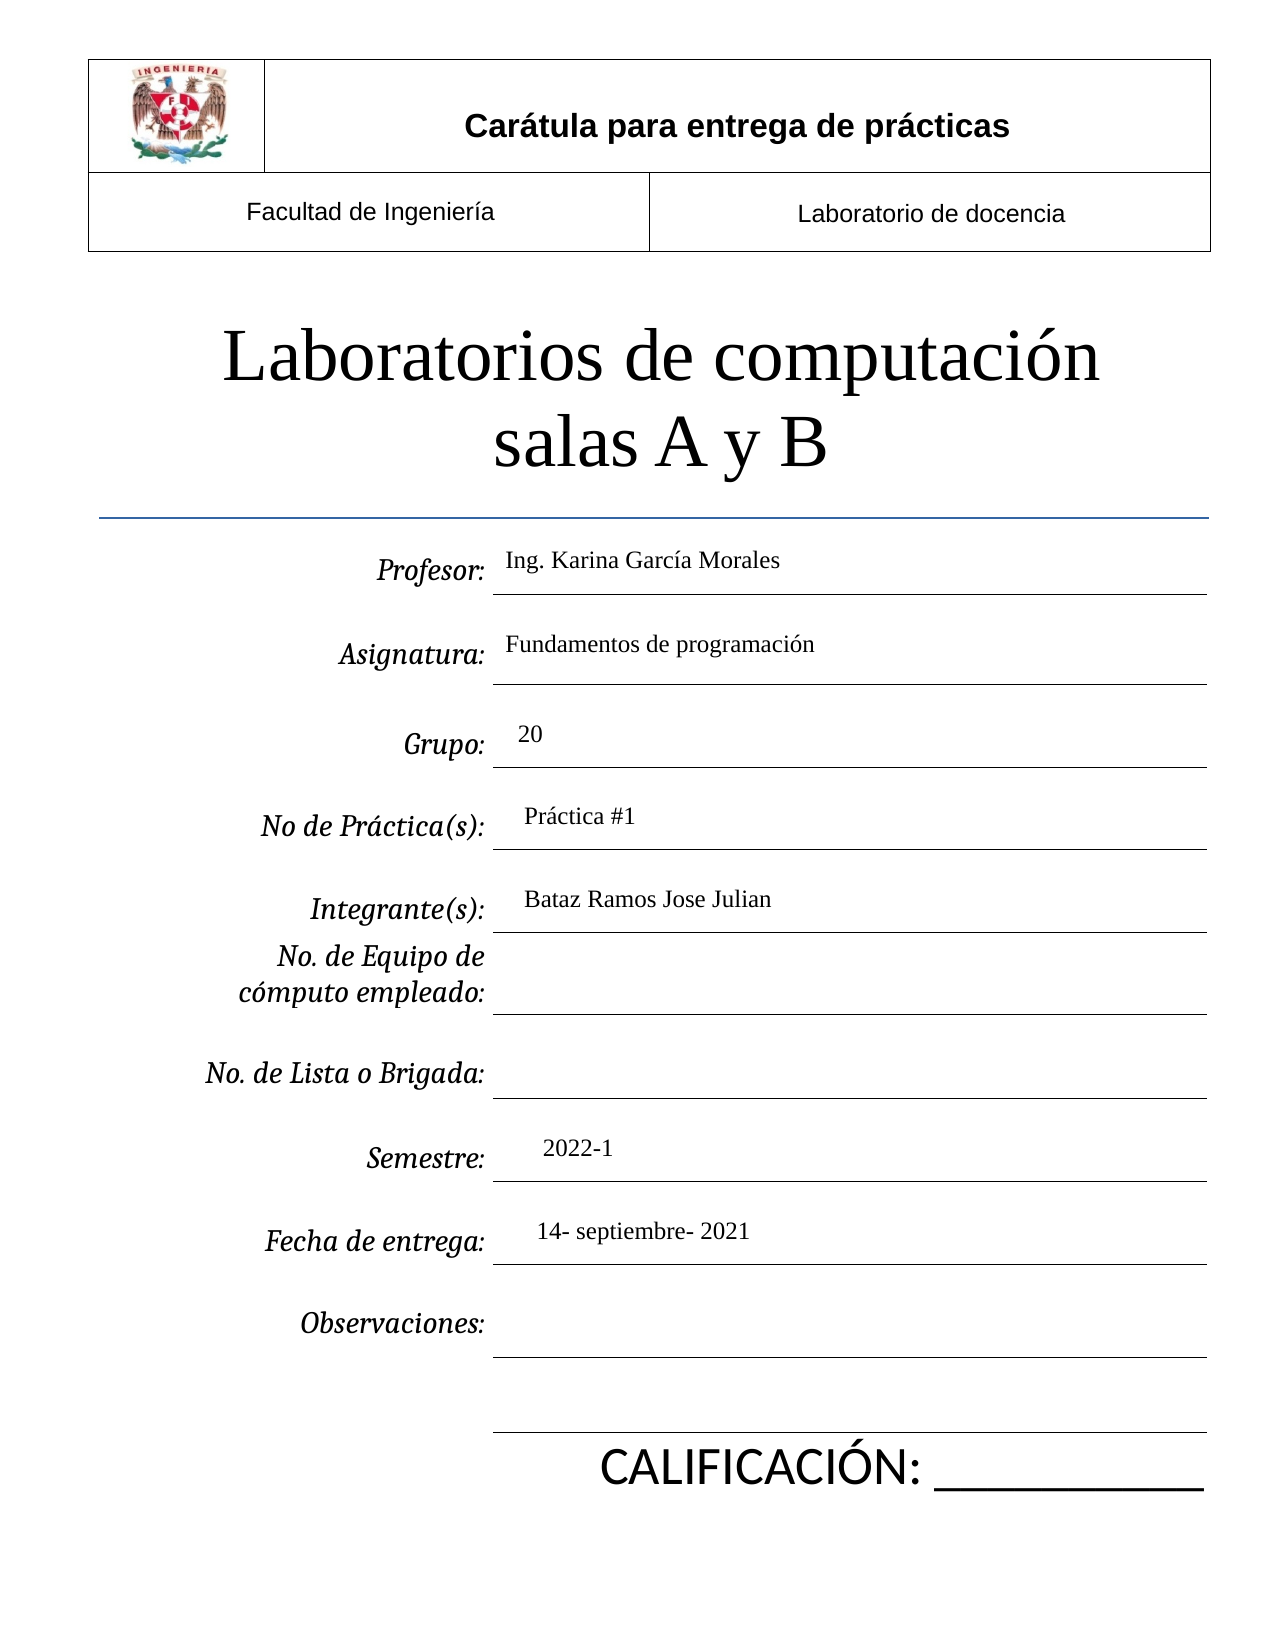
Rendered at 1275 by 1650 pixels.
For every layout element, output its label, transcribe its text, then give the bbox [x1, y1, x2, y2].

table_cell 20 [493, 685, 1207, 766]
table_cell [493, 1265, 1207, 1357]
table_cell Fundamentos de programación [493, 595, 1207, 684]
table_cell Facultad de Ingeniería [89, 173, 649, 251]
table_cell [493, 1358, 1207, 1432]
table_cell [493, 933, 1207, 1013]
table_header [118, 511, 493, 517]
table_header [493, 511, 1207, 517]
table_cell Observaciones: [118, 1264, 493, 1357]
table_cell Grupo: [118, 684, 493, 766]
table_cell Práctica #1 [493, 768, 1207, 849]
table_cell [118, 1357, 493, 1432]
text salas A y B [118, 396, 1205, 482]
table_cell Asignatura: [118, 594, 493, 684]
table_cell Bataz Ramos Jose Julian [493, 850, 1207, 932]
table_cell Semestre: [118, 1098, 493, 1181]
table_header Carátula para entrega de prácticas [265, 60, 1210, 172]
table_cell 2022-1 [493, 1099, 1207, 1181]
table_cell Fecha de entrega: [118, 1181, 493, 1263]
table_cell No de Práctica(s): [118, 766, 493, 849]
table_cell Integrante(s): [118, 849, 493, 932]
table_header Profesor: [118, 519, 493, 594]
table_cell [493, 1015, 1207, 1098]
table_cell No. de Lista o Brigada: [118, 1014, 493, 1098]
text CALIFICACIÓN: __________ [118, 1432, 1205, 1498]
table_cell No. de Equipo de cómputo empleado: [118, 932, 493, 1013]
table_header Ing. Karina García Morales [493, 519, 1207, 594]
text Laboratorios de computación [118, 310, 1205, 396]
table_cell 14- septiembre- 2021 [493, 1182, 1207, 1263]
table_header [89, 60, 264, 172]
table_cell Laboratorio de docencia [650, 173, 1210, 251]
